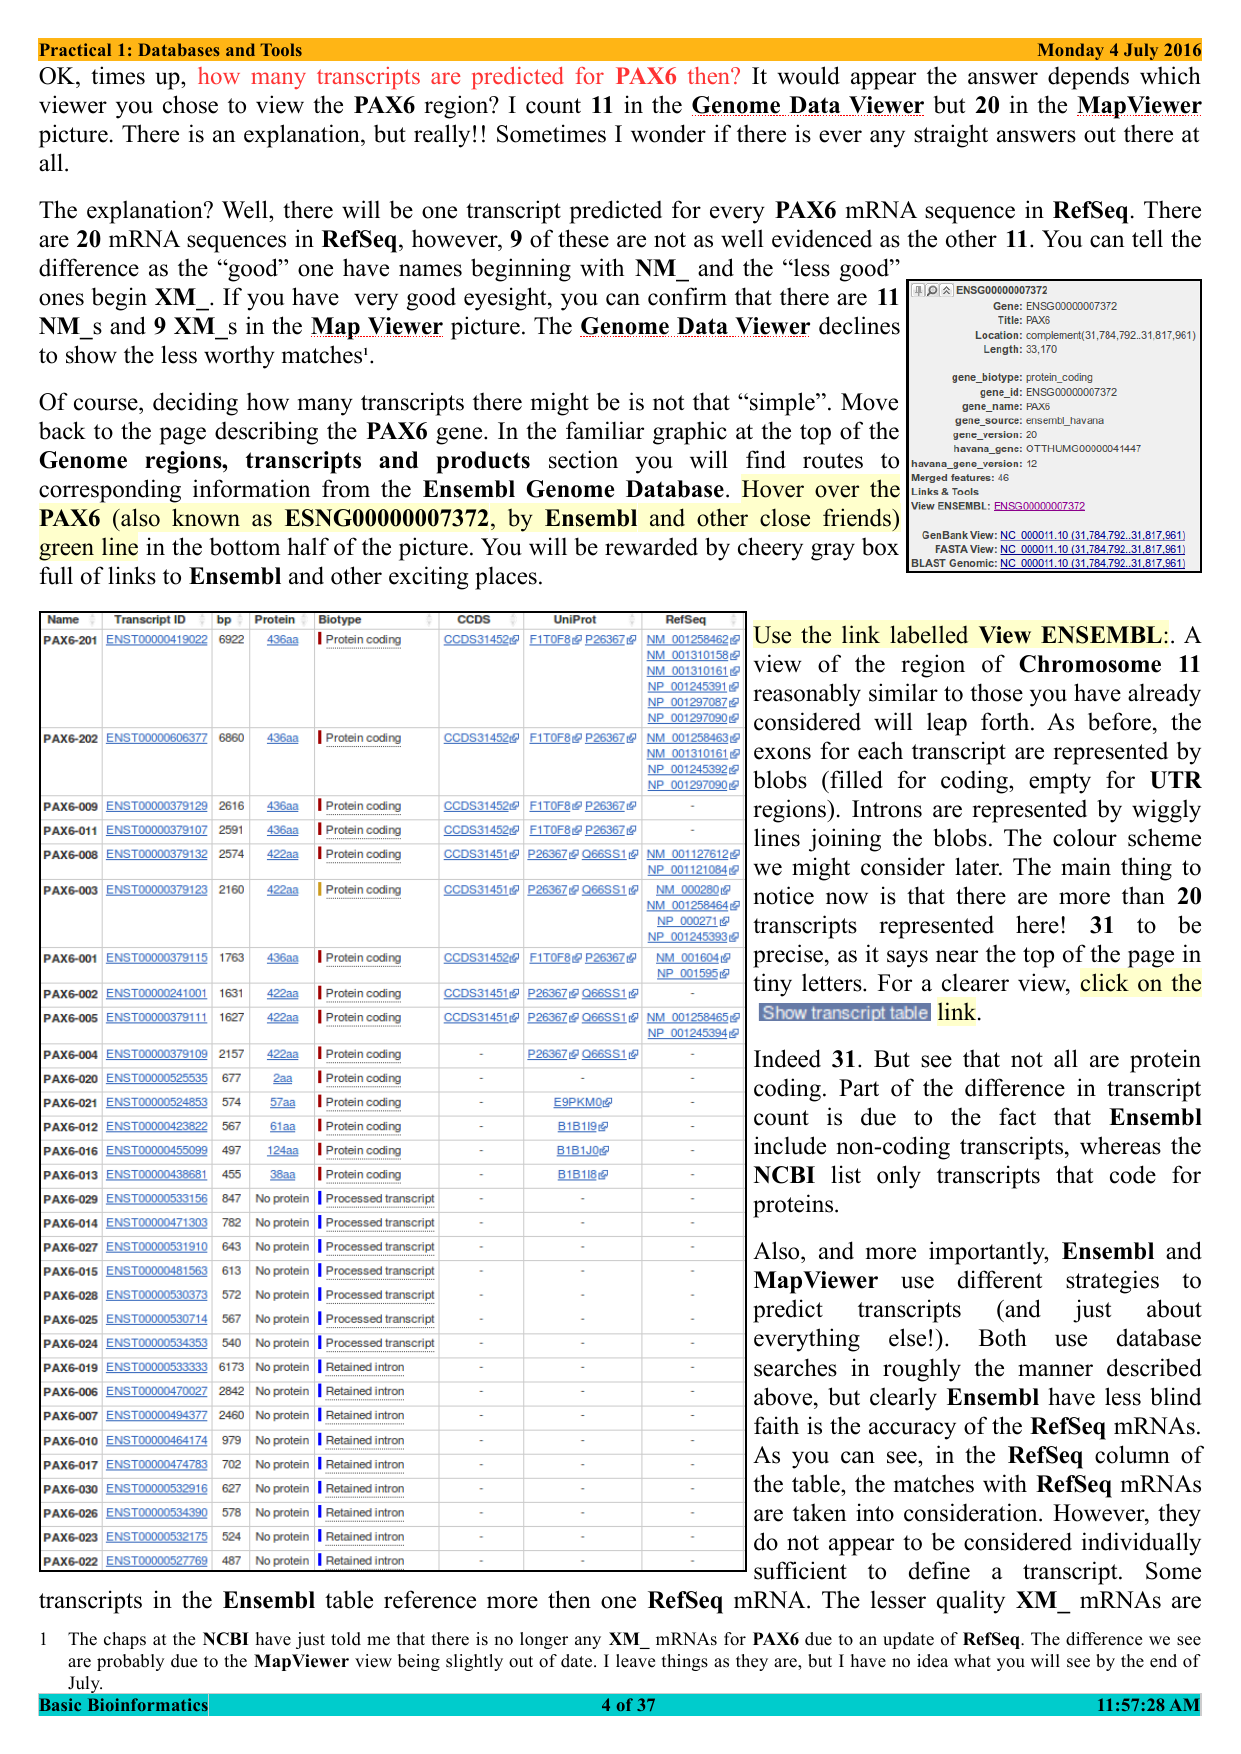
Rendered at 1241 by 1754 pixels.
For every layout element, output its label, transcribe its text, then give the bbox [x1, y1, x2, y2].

text Use the link labelled View ENSEMBL:. A view of the region of Chromosome 11 reasonably similar to those you have already considered will leap forth. As before, the exons for each transcript are represented by blobs (filled for coding, empty for UTR regions). Introns are represented by wiggly lines joining the blobs. The colour scheme we might consider later. The main thing to notice now is that there are more than 20 transcripts represented here! 31 to be precise, as it says near the top of the page in tiny letters. For a clearer view, click on thelink. [747, 619, 1202, 1026]
picture [909, 281, 1200, 571]
picture [41, 613, 745, 1570]
text Also, and more importantly, Ensembl and MapViewer use different strategies to predict transcripts (and just about everything else!). Both use database searches in roughly the manner described above, but clearly Ensembl have less blind faith is the accuracy of the RefSeq mRNAs. As you can see, in the RefSeq column of the table, the matches with RefSeq mRNAs are taken into consideration. However, they do not appear to be considered individually sufficient to define a transcript. Some transcripts in the Ensembl table reference more then one RefSeq mRNA. The lesser quality XM_ mRNAs are [38, 1236, 1202, 1614]
text Of course, deciding how many transcripts there might be is not that “simple”. Move back to the page describing the PAX6 gene. In the familiar graphic at the top of the Genome regions, transcripts and products section you will find routes to corresponding information from the Ensembl Genome Database. Hover over the PAX6 (also known as ESNG00000007372, by Ensembl and other close friends) green line in the bottom half of the picture. You will be rewarded by cheery gray box full of links to Ensembl and other exciting places. [38, 387, 1202, 590]
text OK, times up, how many transcripts are predicted for PAX6 then? It would appear the answer depends which viewer you chose to view the PAX6 region? I count 11 in the Genome Data Viewer but 20 in the MapViewer picture. There is an explanation, but really!! Sometimes I wonder if there is ever any straight answers out there at all. [38, 61, 1202, 177]
text The chaps at the NCBI have just told me that there is no longer any XM_ mRNAs for PAX6 due to an update of RefSeq. The difference we see are probably due to the MapViewer view being slightly out of date. I leave things as they are, but I have no idea what you will see by the end of July. [38, 1627, 1202, 1693]
text The explanation? Well, there will be one transcript predicted for every PAX6 mRNA sequence in RefSeq. There are 20 mRNA sequences in RefSeq, however, 9 of these are not as well evidenced as the other 11. You can tell the difference as the “good” one have names beginning with NM_ and the “less good” ones begin XM_. If you have very good eyesight, you can confirm that there are 11 NM_s and 9 XM_s in the Map Viewer picture. The Genome Data Viewer declines to show the less worthy matches. [38, 194, 1202, 369]
picture [758, 1003, 931, 1021]
text Indeed 31. But see that not all are protein coding. Part of the difference in transcript count is due to the fact that Ensembl include non-coding transcripts, whereas the NCBI list only transcripts that code for proteins. [747, 1044, 1202, 1218]
